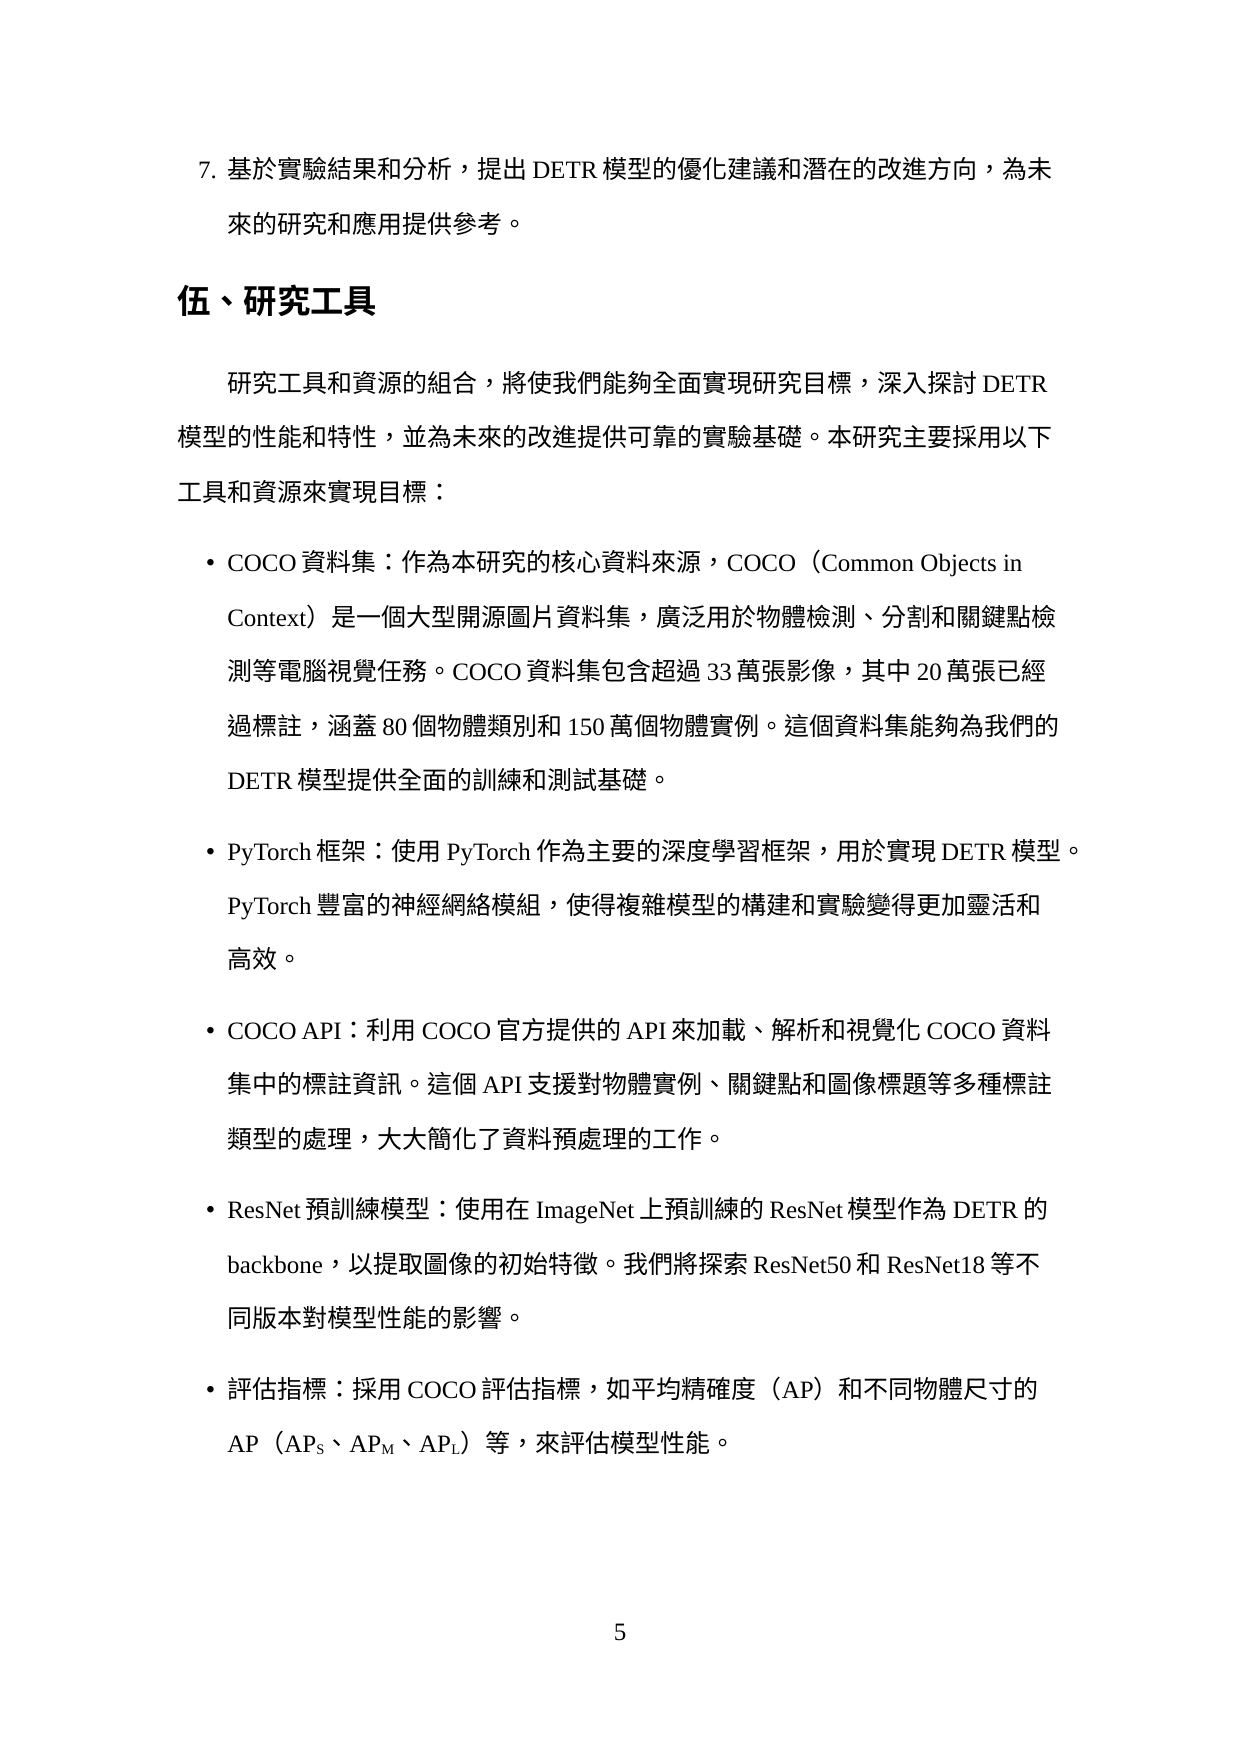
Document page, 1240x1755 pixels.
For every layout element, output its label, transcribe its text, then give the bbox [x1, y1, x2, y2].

list COCO資料集：作為本研究的核心資料來源，COCO（Common Objects in Context）是一個大型開源圖片資料集，廣泛用於物體檢測、分割和關鍵點檢測等電腦視覺任務。COCO資料集包含超過33萬張影像，其中20萬張已經過標註，涵蓋80個物體類別和150萬個物體實例。這個資料集能夠為我們的DETR模型提供全面的訓練和測試基礎。 [206, 543, 1062, 797]
list ResNet預訓練模型：使用在ImageNet上預訓練的ResNet模型作為DETR的backbone，以提取圖像的初始特徵。我們將探索ResNet50和ResNet18等不同版本對模型性能的影響。 [206, 1190, 1062, 1335]
list 評估指標：採用COCO評估指標，如平均精確度（AP）和不同物體尺寸的AP（APS、APM、APL）等，來評估模型性能。 [206, 1369, 1062, 1460]
subtitle 研究工具 [177, 275, 1062, 323]
list PyTorch框架：使用PyTorch作為主要的深度學習框架，用於實現DETR模型。PyTorch豐富的神經網絡模組，使得複雜模型的構建和實驗變得更加靈活和高效。 [206, 831, 1062, 976]
list 基於實驗結果和分析，提出DETR模型的優化建議和潛在的改進方向，為未來的研究和應用提供參考。 [198, 150, 1062, 241]
text 研究工具和資源的組合，將使我們能夠全面實現研究目標，深入探討DETR模型的性能和特性，並為未來的改進提供可靠的實驗基礎。本研究主要採用以下工具和資源來實現目標： [177, 363, 1062, 508]
list COCO API：利用COCO官方提供的API來加載、解析和視覺化COCO資料集中的標註資訊。這個API支援對物體實例、關鍵點和圖像標題等多種標註類型的處理，大大簡化了資料預處理的工作。 [206, 1010, 1062, 1155]
